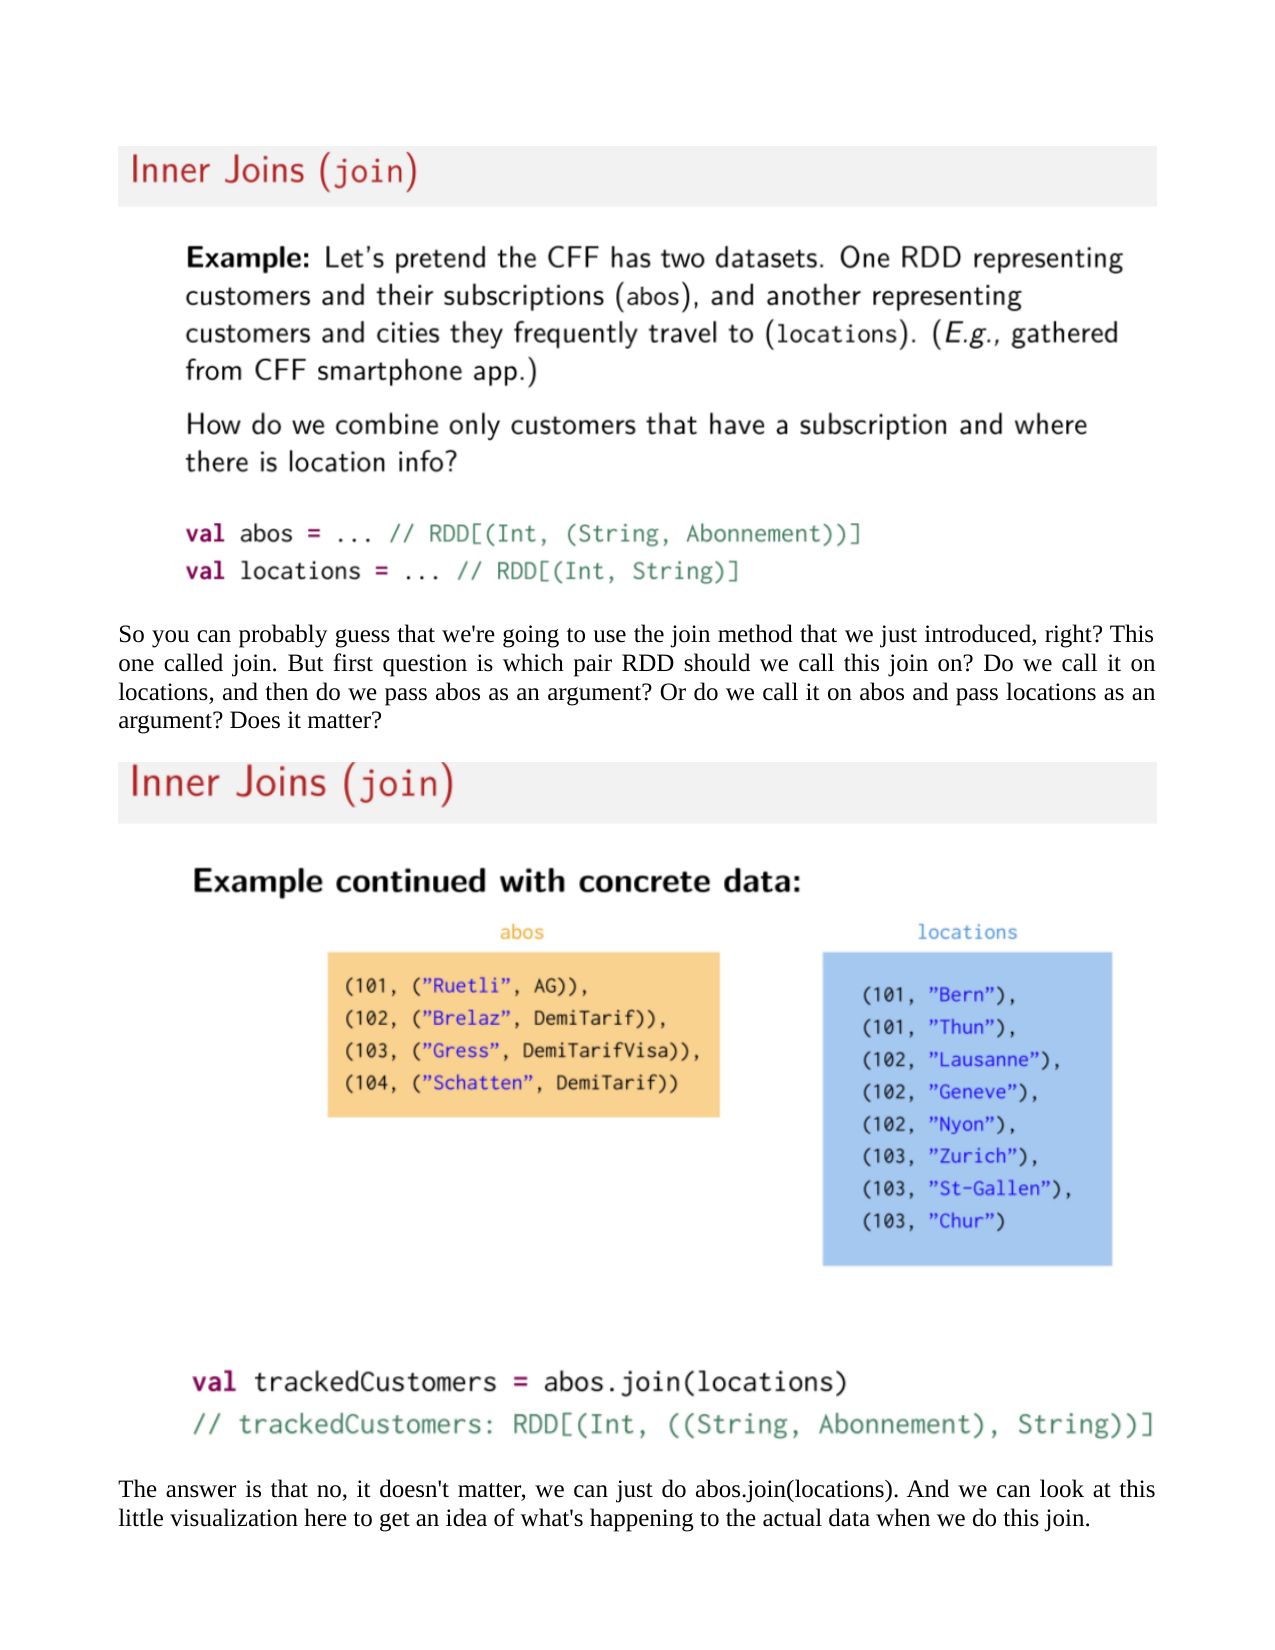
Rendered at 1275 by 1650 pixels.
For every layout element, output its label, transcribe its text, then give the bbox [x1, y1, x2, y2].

text So you can probably guess that we're going to use the join method that we just introduced, right? This one called join. But first question is which pair RDD should we call this join on? Do we call it on locations, and then do we pass abos as an argument? Or do we call it on abos and pass locations as an argument? Does it matter? [118, 619, 1157, 734]
picture [118, 762, 1157, 1446]
text The answer is that no, it doesn't matter, we can just do abos.join(locations). And we can look at this little visualization here to get an idea of what's happening to the actual data when we do this join. [118, 1474, 1157, 1532]
picture [118, 146, 1157, 591]
